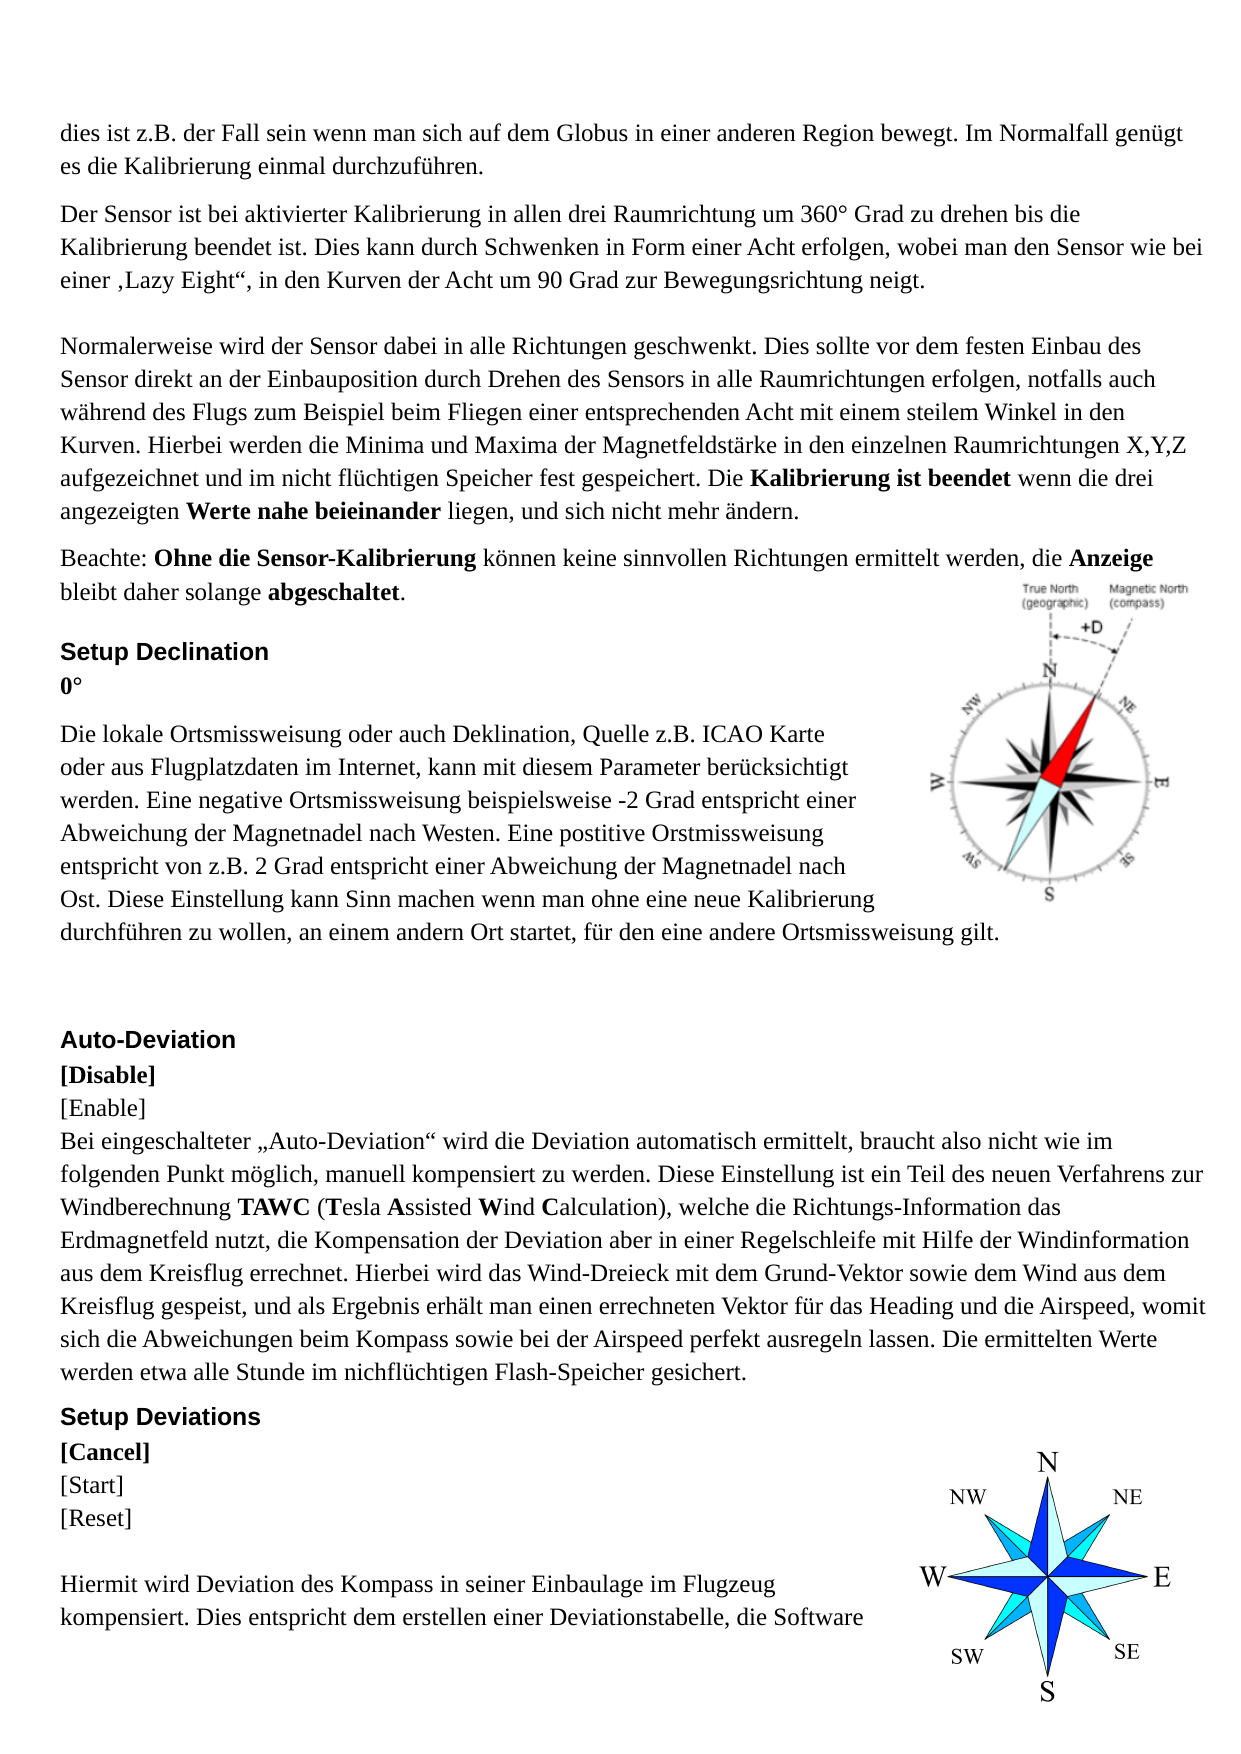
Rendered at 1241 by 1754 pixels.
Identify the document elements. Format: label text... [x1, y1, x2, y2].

text Normalerweise wird der Sensor dabei in alle Richtungen geschwenkt. Dies sollte vor dem festen Einbau des Sensor direkt an der Einbauposition durch Drehen des Sensors in alle Raumrichtungen erfolgen, notfalls auch während des Flugs zum Beispiel beim Fliegen einer entsprechenden Acht mit einem steilem Winkel in den Kurven. Hierbei werden die Minima und Maxima der Magnetfeldstärke in den einzelnen Raumrichtungen X,Y,Z aufgezeichnet und im nicht flüchtigen Speicher fest gespeichert. Die Kalibrierung ist beendet wenn die drei angezeigten Werte nahe beieinander liegen, und sich nicht mehr ändern. [60, 331, 1207, 525]
subtitle Setup Declination [60, 637, 905, 665]
text Beachte: Ohne die Sensor-Kalibrierung können keine sinnvollen Richtungen ermittelt werden, die Anzeige bleibt daher solange abgeschaltet. [60, 543, 1207, 605]
text [Disable] [60, 1060, 1207, 1088]
picture [913, 1442, 1182, 1711]
subtitle [1192, 637, 1207, 665]
text [1182, 1470, 1207, 1499]
text [Reset] [60, 1503, 913, 1532]
subtitle Auto-Deviation [60, 1025, 1207, 1053]
text dies ist z.B. der Fall sein wenn man sich auf dem Globus in einer anderen Region bewegt. Im Normalfall genügt es die Kalibrierung einmal durchzuführen. [60, 118, 1207, 180]
text Der Sensor ist bei aktivierter Kalibrierung in allen drei Raumrichtung um 360° Grad zu drehen bis die Kalibrierung beendet ist. Dies kann durch Schwenken in Form einer Acht erfolgen, wobei man den Sensor wie bei einer ‚Lazy Eight“, in den Kurven der Acht um 90 Grad zur Bewegungsrichtung neigt. [60, 199, 1207, 293]
text [Enable] [60, 1093, 1207, 1121]
picture [905, 579, 1192, 908]
text Bei eingeschalteter „Auto-Deviation“ wird die Deviation automatisch ermittelt, braucht also nicht wie im folgenden Punkt möglich, manuell kompensiert zu werden. Diese Einstellung ist ein Teil des neuen Verfahrens zur Windberechnung TAWC (Tesla Assisted Wind Calculation), welche die Richtungs-Information das Erdmagnetfeld nutzt, die Kompensation der Deviation aber in einer Regelschleife mit Hilfe der Windinformation aus dem Kreisflug errechnet. Hierbei wird das Wind-Dreieck mit dem Grund-Vektor sowie dem Wind aus dem Kreisflug gespeist, und als Ergebnis erhält man einen errechneten Vektor für das Heading und die Airspeed, womit sich die Abweichungen beim Kompass sowie bei der Airspeed perfekt ausregeln lassen. Die ermittelten Werte werden etwa alle Stunde im nichflüchtigen Flash-Speicher gesichert. [60, 1126, 1207, 1386]
text [1192, 671, 1207, 700]
text Hiermit wird Deviation des Kompass in seiner Einbaulage im Flugzeug kompensiert. Dies entspricht dem erstellen einer Deviationstabelle, die Software [60, 1569, 913, 1631]
text [Start] [60, 1470, 913, 1499]
subtitle Setup Deviations [60, 1402, 1207, 1431]
text Die lokale Ortsmissweisung oder auch Deklination, Quelle z.B. ICAO Karte oder aus Flugplatzdaten im Internet, kann mit diesem Parameter berücksichtigt werden. Eine negative Ortsmissweisung beispielsweise -2 Grad entspricht einer Abweichung der Magnetnadel nach Westen. Eine postitive Orstmissweisung entspricht von z.B. 2 Grad entspricht einer Abweichung der Magnetnadel nach Ost. Diese Einstellung kann Sinn machen wenn man ohne eine neue Kalibrierung durchführen zu wollen, an einem andern Ort startet, für den eine andere Ortsmissweisung gilt. [60, 719, 1207, 946]
text [1182, 1503, 1207, 1532]
text [Cancel] [60, 1437, 1207, 1466]
text 0° [60, 671, 905, 700]
